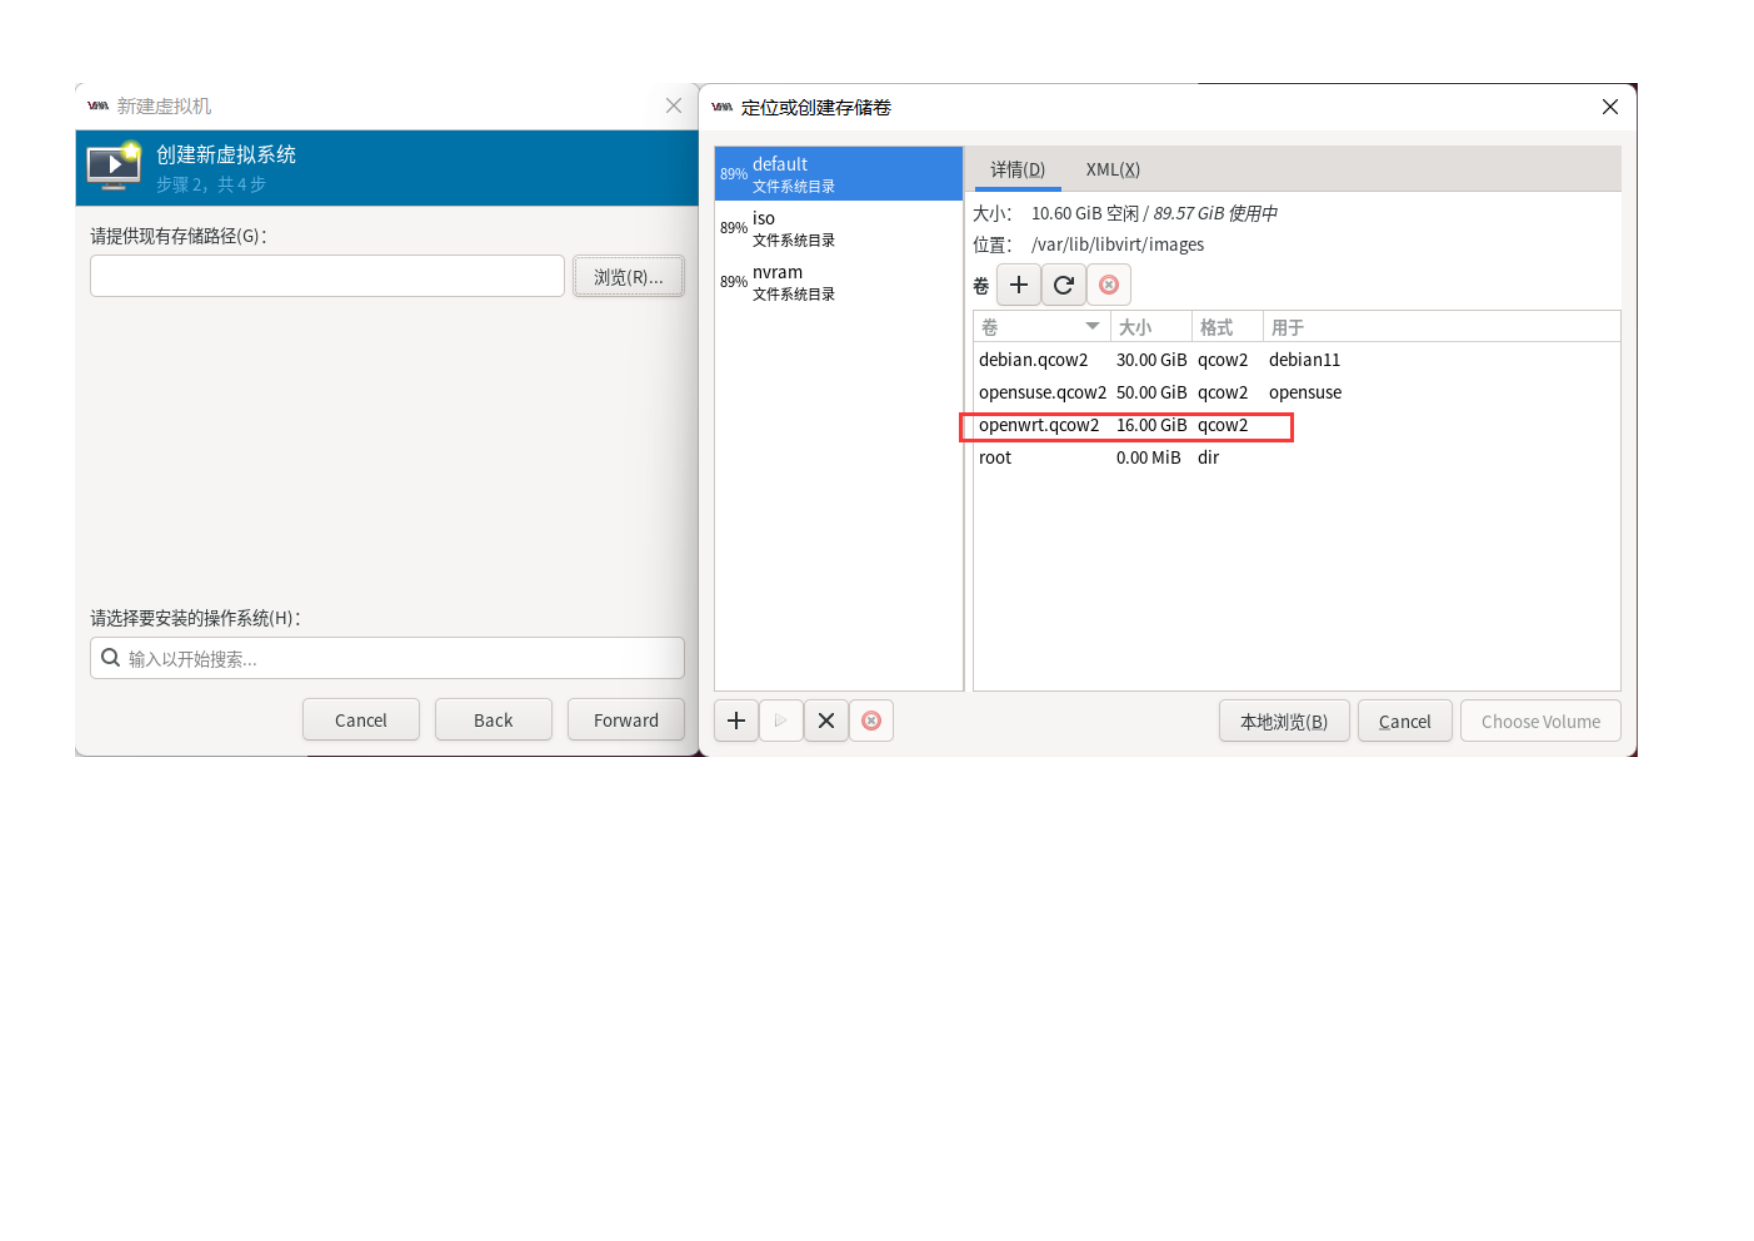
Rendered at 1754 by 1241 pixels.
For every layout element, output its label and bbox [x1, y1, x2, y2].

picture [75, 83, 1638, 757]
